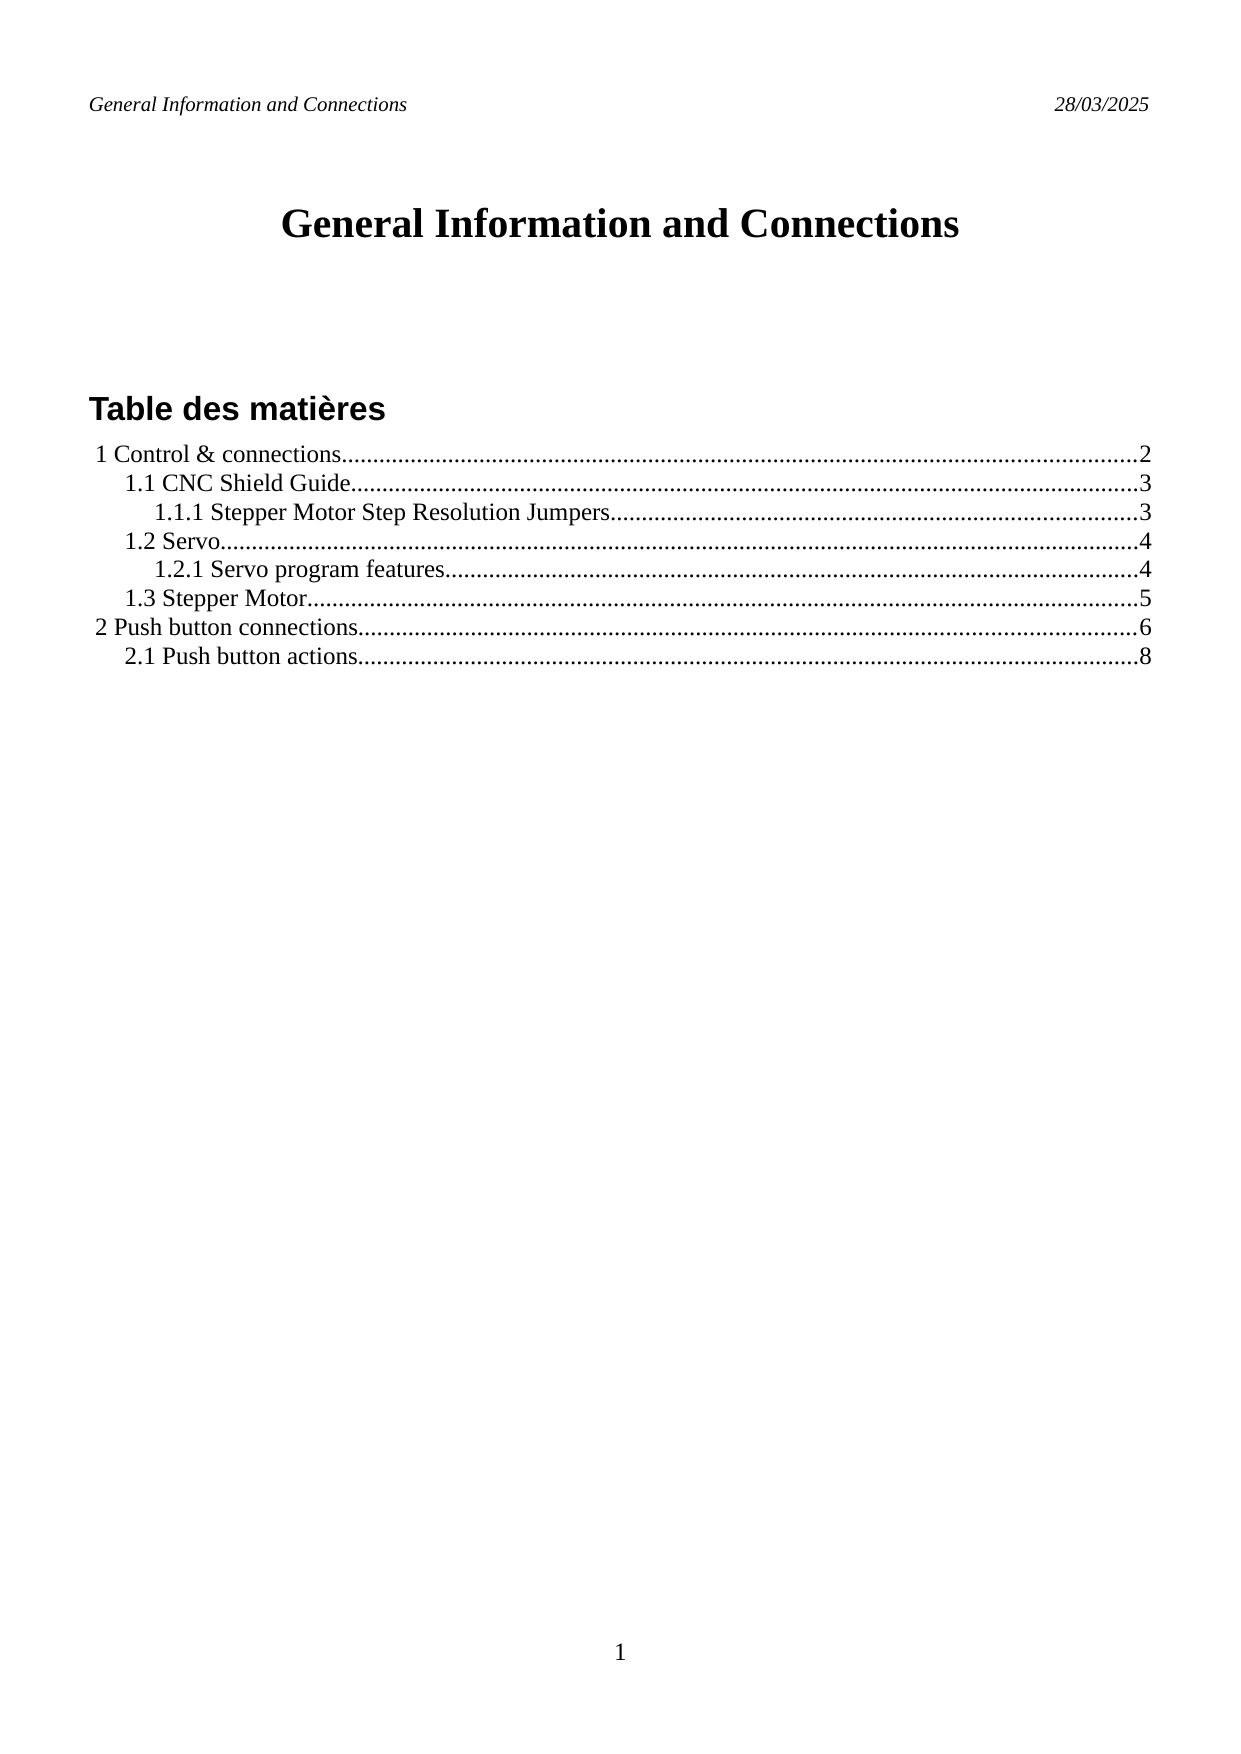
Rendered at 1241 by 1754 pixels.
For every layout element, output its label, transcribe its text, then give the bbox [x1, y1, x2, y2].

text 1.3 Stepper Motor 5 [118, 583, 1152, 612]
text 1 Control & connections 2 [88, 439, 1152, 468]
text 2.1 Push button actions 8 [118, 641, 1152, 669]
text General Information and Connections [88, 199, 1152, 247]
subtitle Table des matières [88, 389, 1152, 427]
text 1.2 Servo 4 [118, 526, 1152, 554]
text 1.1.1 Stepper Motor Step Resolution Jumpers 3 [148, 497, 1152, 526]
text 1.1 CNC Shield Guide 3 [118, 468, 1152, 497]
text 2 Push button connections 6 [88, 612, 1152, 641]
text 1.2.1 Servo program features 4 [148, 554, 1152, 583]
